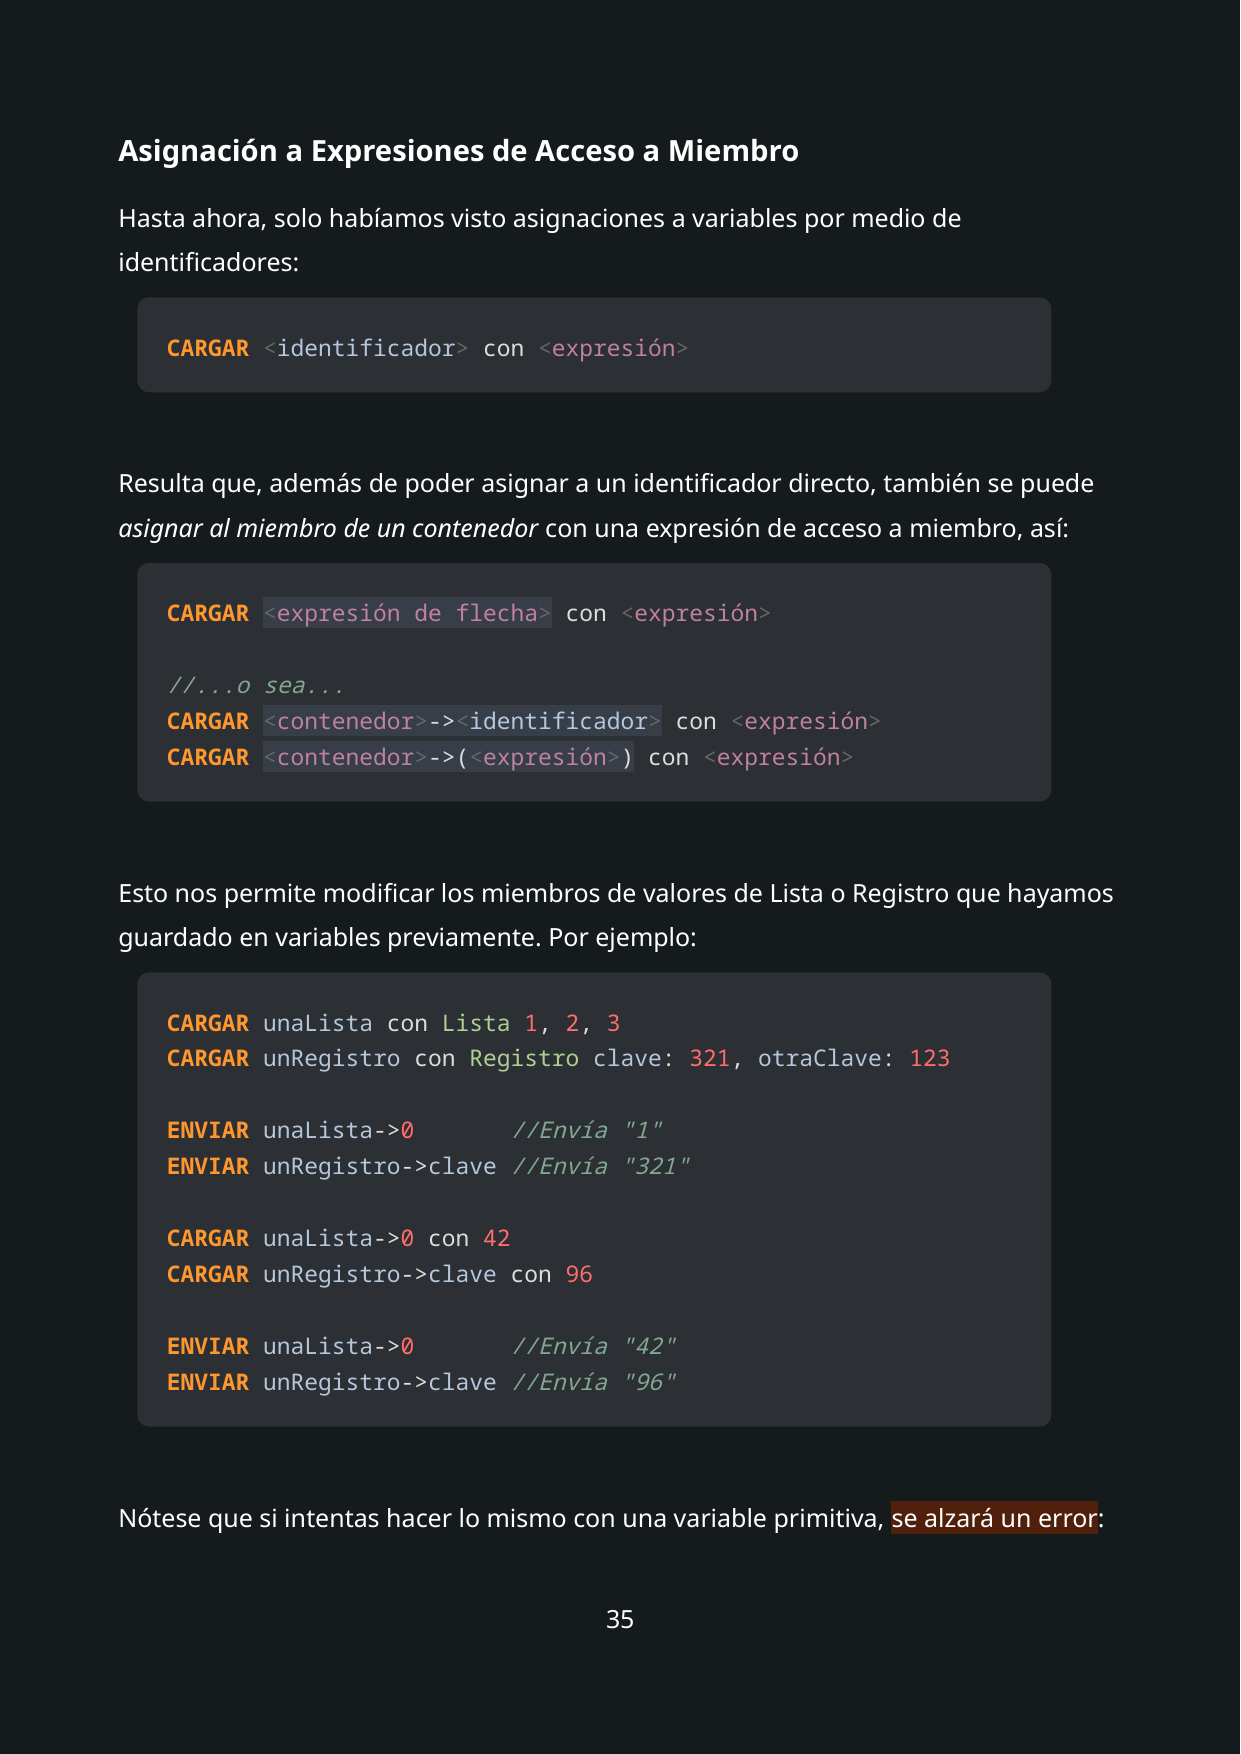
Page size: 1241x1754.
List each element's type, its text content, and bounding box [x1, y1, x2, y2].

subtitle Asignación a Expresiones de Acceso a Miembro [118, 131, 1122, 170]
text Hasta ahora, solo habíamos visto asignaciones a variables por medio de identificadores: [118, 201, 1122, 279]
text Nótese que si intentas hacer lo mismo con una variable primitiva, se alzará un error: [118, 1501, 1122, 1534]
text Esto nos permite modificar los miembros de valores de Lista o Registro que hayamos guardado en variables previamente. Por ejemplo: [118, 876, 1122, 954]
text Resulta que, además de poder asignar a un identificador directo, también se puede asignar al miembro de un contenedor con una expresión de acceso a miembro, así: [118, 466, 1122, 544]
